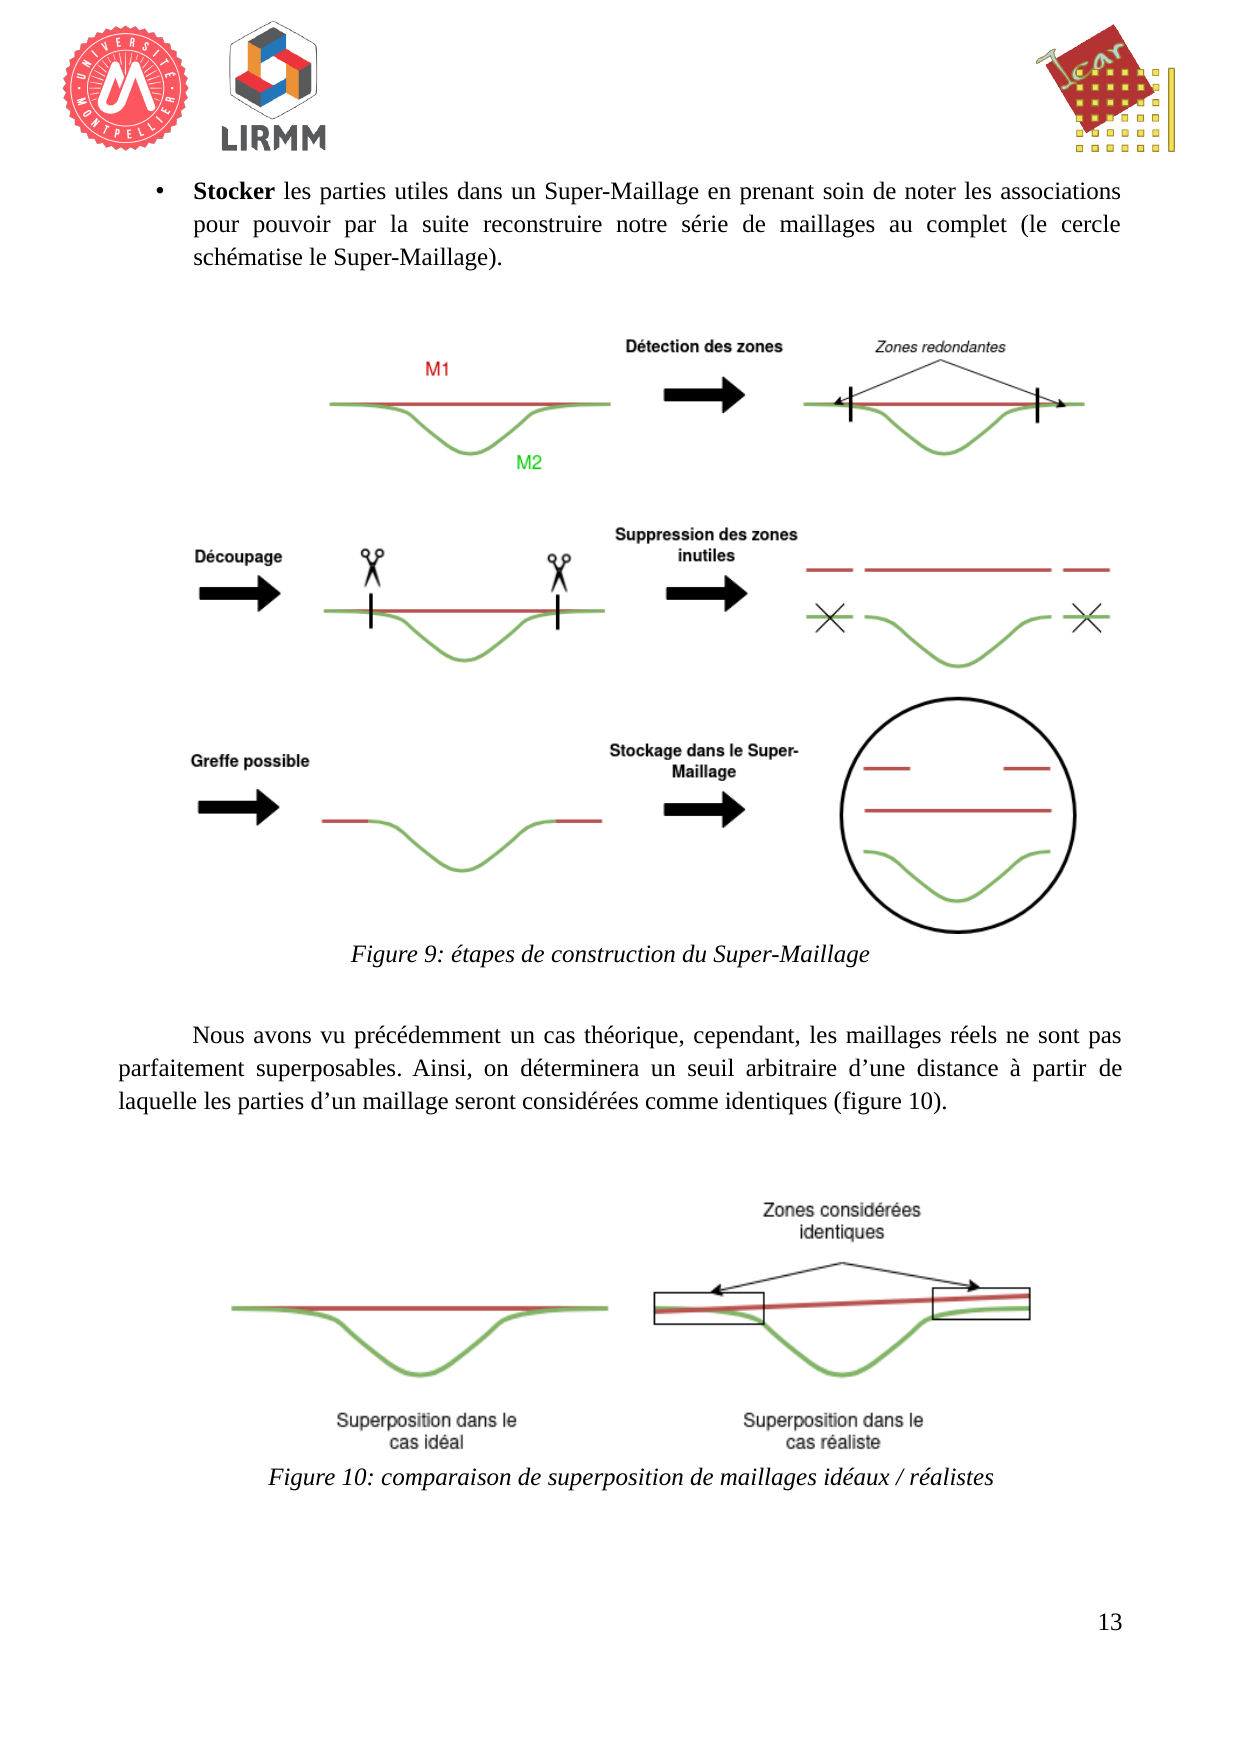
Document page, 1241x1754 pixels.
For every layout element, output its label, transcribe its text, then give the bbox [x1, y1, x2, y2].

text Nous avons vu précédemment un cas théorique, cependant, les maillages réels ne sont pas parfaitement superposables. Ainsi, on déterminera un seuil arbitraire d’une distance à partir de laquelle les parties d’un maillage seront considérées comme identiques (figure 10). [118, 1020, 1122, 1115]
picture [203, 16, 343, 155]
picture [109, 336, 1114, 934]
picture [230, 1185, 1034, 1457]
picture [1025, 6, 1177, 154]
text Figure 9: étapes de construction du Super-Maillage [109, 934, 1113, 968]
picture [57, 13, 201, 156]
list Stocker les parties utiles dans un Super-Maillage en prenant soin de noter les associations pour pouvoir par la suite reconstruire notre série de maillages au complet (le cercle schématise le Super-Maillage). [156, 176, 1122, 271]
text Figure 10: comparaison de superposition de maillages idéaux / réalistes [231, 1457, 1034, 1491]
